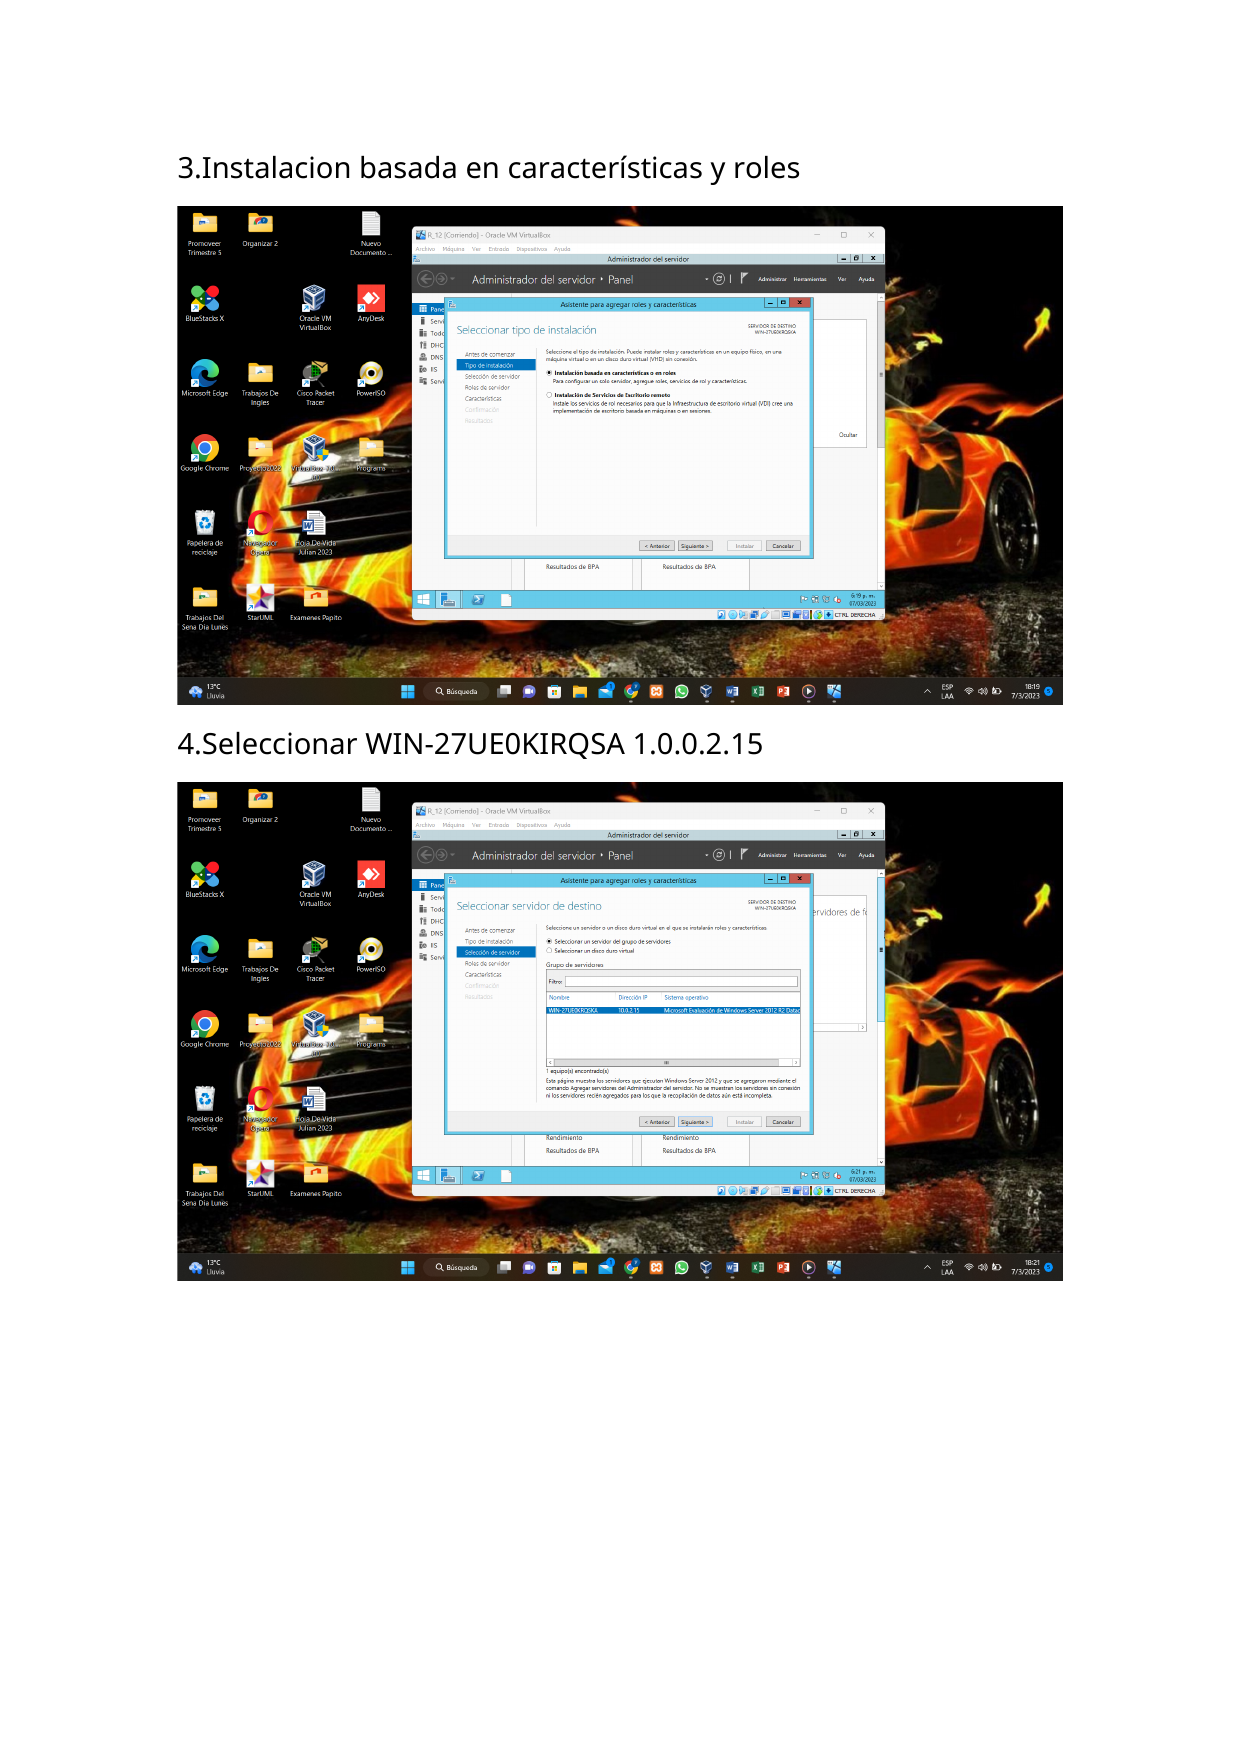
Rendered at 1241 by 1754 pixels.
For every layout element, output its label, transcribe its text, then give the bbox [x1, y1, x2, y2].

text 3.Instalacion basada en características y roles [177, 148, 1063, 187]
text 4.Seleccionar WIN-27UE0KIRQSA 1.0.0.2.15 [177, 723, 1063, 763]
